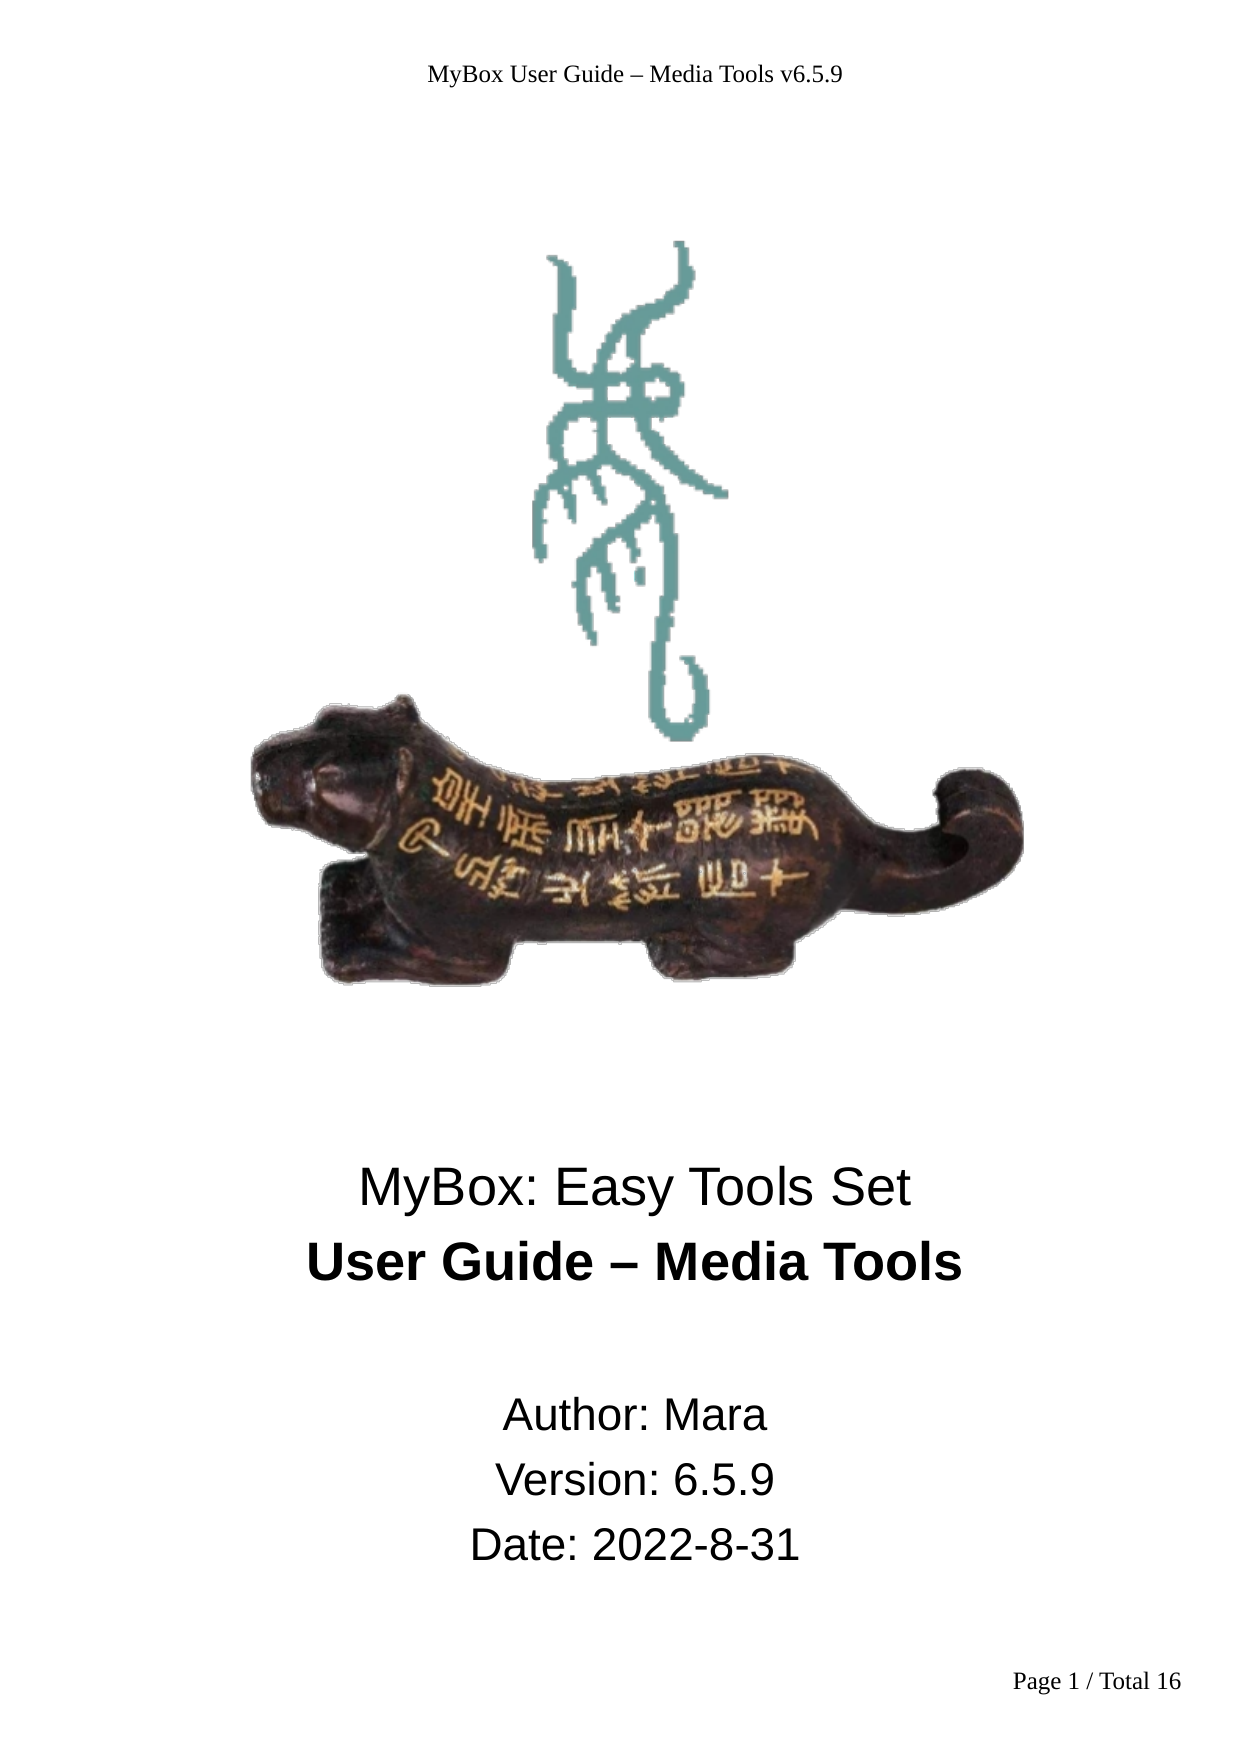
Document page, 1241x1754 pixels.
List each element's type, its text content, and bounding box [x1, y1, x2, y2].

text User Guide – Media Tools [88, 1230, 1181, 1292]
text Date: 2022-8-31 [88, 1517, 1181, 1570]
text Version: 6.5.9 [88, 1452, 1181, 1505]
subtitle MyBox: Easy Tools Set [88, 1155, 1181, 1217]
text Author: Mara [88, 1387, 1181, 1440]
picture [242, 232, 1027, 1015]
